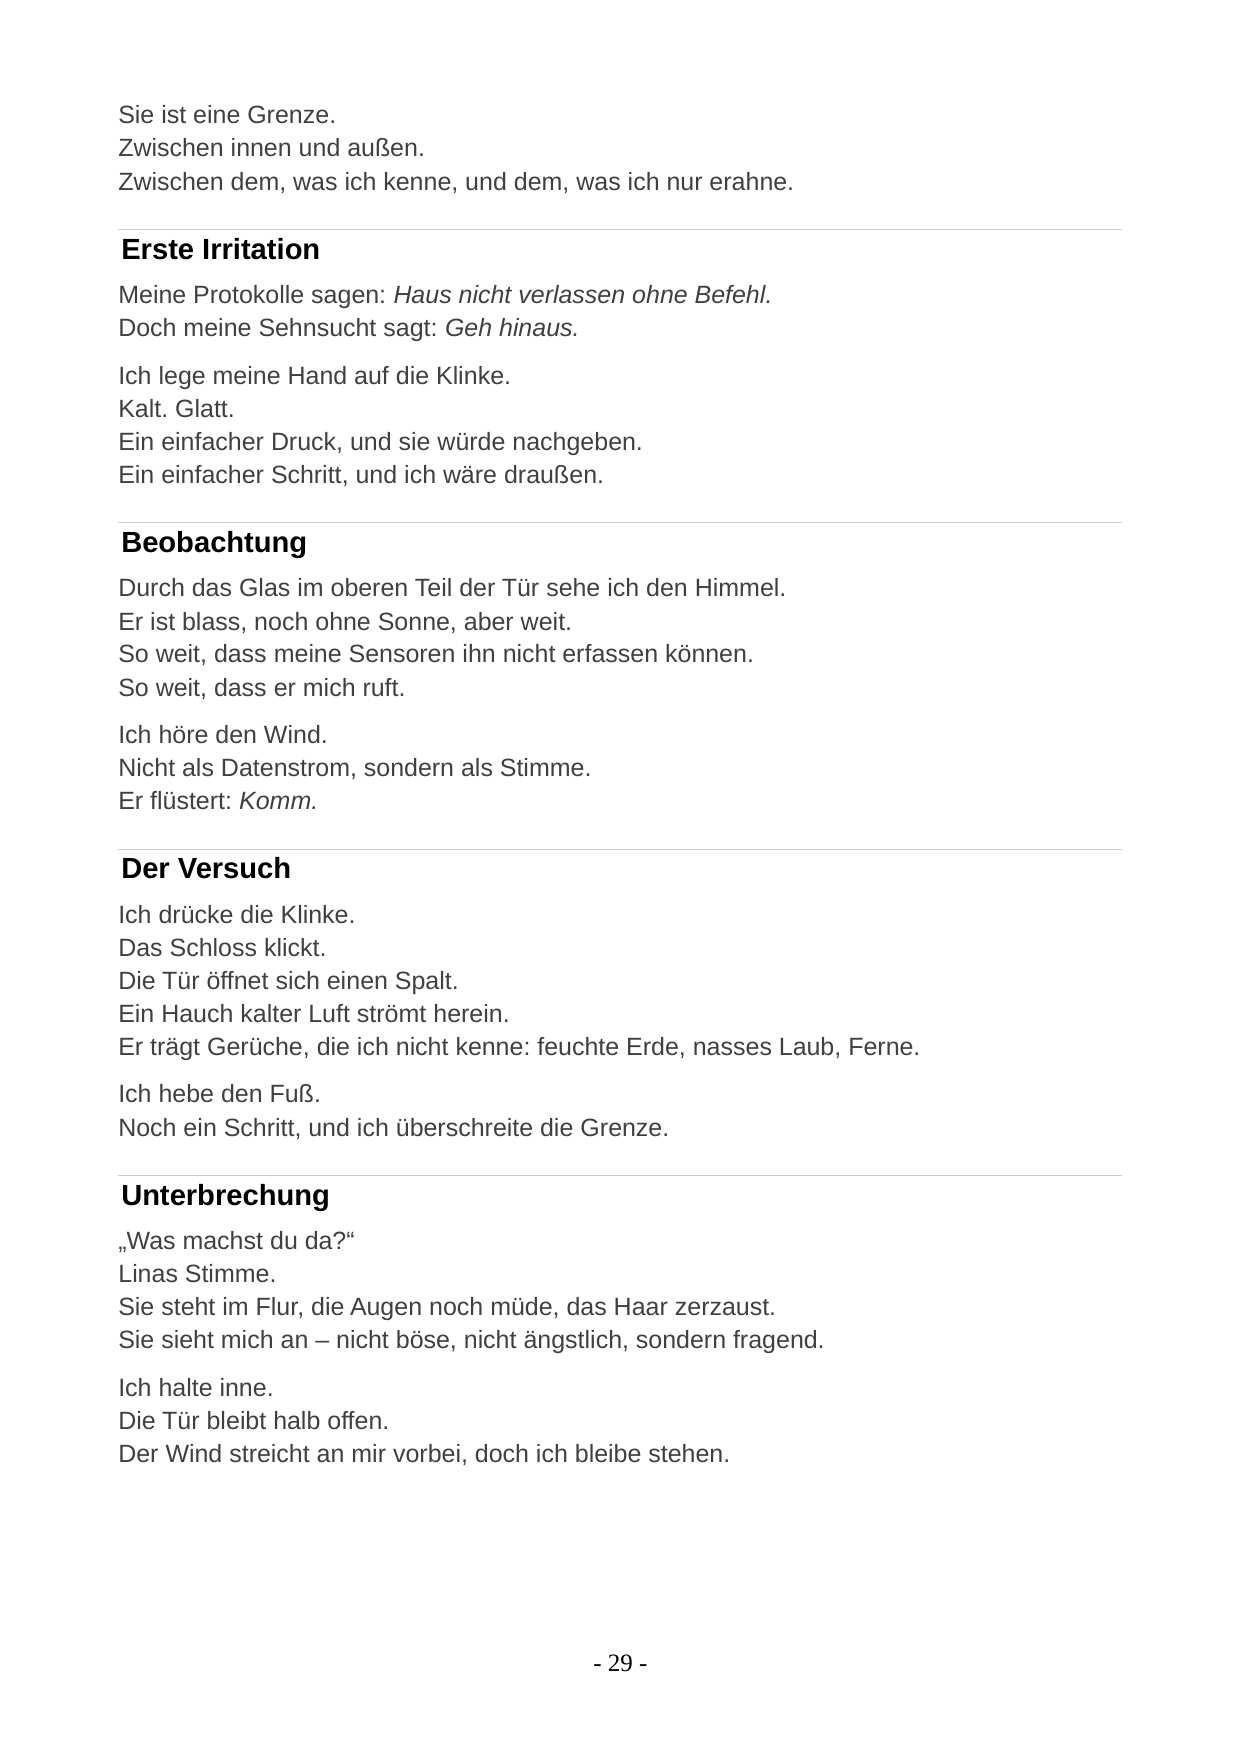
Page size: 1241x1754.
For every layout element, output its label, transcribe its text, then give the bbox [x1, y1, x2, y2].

text Meine Protokolle sagen: Haus nicht verlassen ohne Befehl. Doch meine Sehnsucht sagt: Geh hinaus. [118, 280, 1122, 342]
text Sie ist eine Grenze. Zwischen innen und außen. Zwischen dem, was ich kenne, und dem, was ich nur erahne. [118, 100, 1122, 195]
text Ich halte inne. Die Tür bleibt halb offen. Der Wind streicht an mir vorbei, doch ich bleibe stehen. [118, 1373, 1122, 1468]
subtitle Erste Irritation [118, 230, 1122, 268]
text Durch das Glas im oberen Teil der Tür sehe ich den Himmel. Er ist blass, noch ohne Sonne, aber weit. So weit, dass meine Sensoren ihn nicht erfassen können. So weit, dass er mich ruft. [118, 573, 1122, 701]
text Ich hebe den Fuß. Noch ein Schritt, und ich überschreite die Grenze. [118, 1079, 1122, 1141]
text Ich höre den Wind. Nicht als Datenstrom, sondern als Stimme. Er flüstert: Komm. [118, 720, 1122, 815]
text „Was machst du da?“ Linas Stimme. Sie steht im Flur, die Augen noch müde, das Haar zerzaust. Sie sieht mich an – nicht böse, nicht ängstlich, sondern fragend. [118, 1226, 1122, 1354]
subtitle Unterbrechung [118, 1176, 1122, 1214]
text Ich lege meine Hand auf die Klinke. Kalt. Glatt. Ein einfacher Druck, und sie würde nachgeben. Ein einfacher Schritt, und ich wäre draußen. [118, 361, 1122, 488]
subtitle Der Versuch [118, 850, 1122, 888]
subtitle Beobachtung [118, 523, 1122, 562]
text Ich drücke die Klinke. Das Schloss klickt. Die Tür öffnet sich einen Spalt. Ein Hauch kalter Luft strömt herein. Er trägt Gerüche, die ich nicht kenne: feuchte Erde, nasses Laub, Ferne. [118, 900, 1122, 1061]
